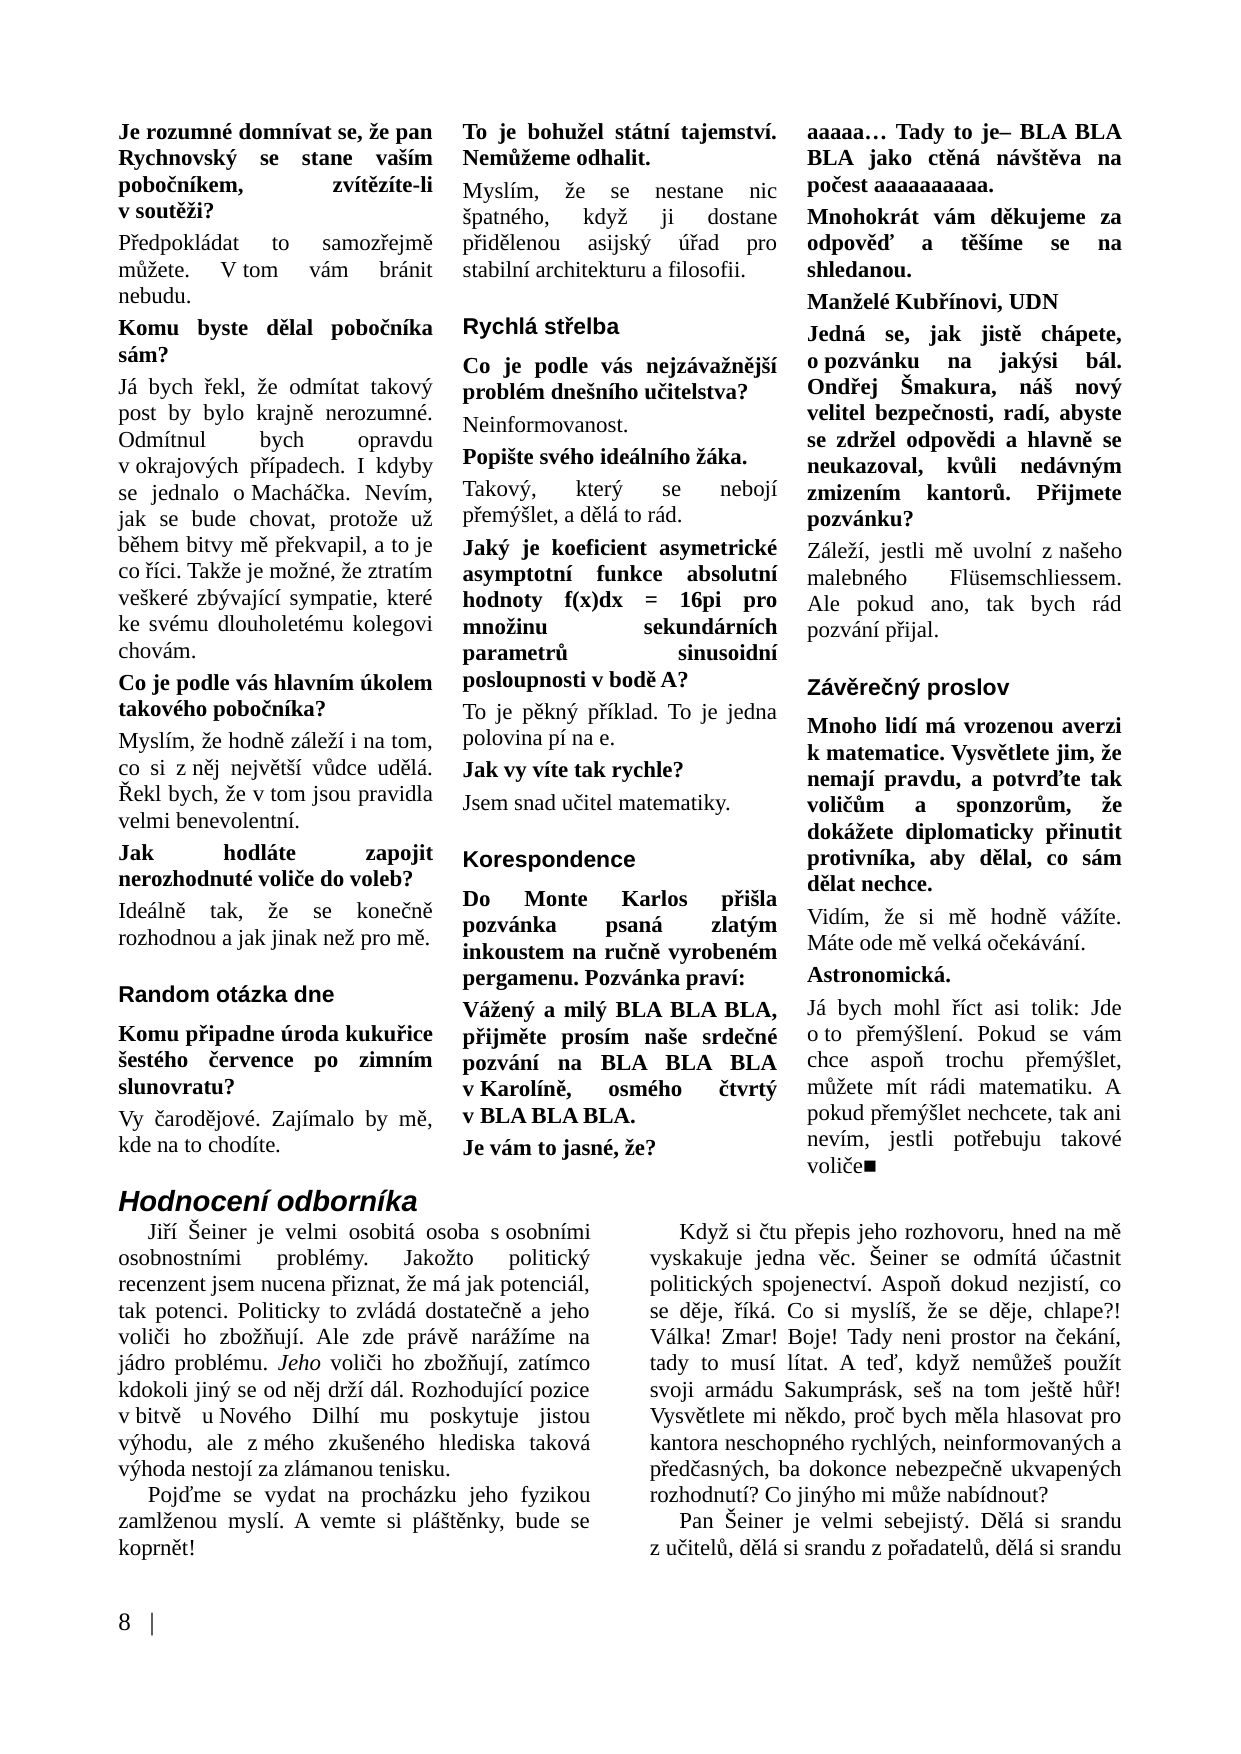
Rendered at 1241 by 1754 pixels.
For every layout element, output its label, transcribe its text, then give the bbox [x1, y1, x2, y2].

text Myslím, že se nestane nic špatného, když ji dostane přidělenou asijský úřad pro stabilní architekturu a filosofii. [462, 177, 777, 282]
text Myslím, že hodně záleží i na tom, co si z něj největší vůdce udělá. Řekl bych, že v tom jsou pravidla velmi benevolentní. [118, 728, 433, 833]
subtitle Random otázka dne [118, 981, 433, 1008]
text Jaký je koeficient asymetrické asymptotní funkce absolutní hodnoty f(x)dx = 16pi pro množinu sekundárních parametrů sinusoidní posloupnosti v bodě A? [462, 534, 777, 692]
text Pojďme se vydat na procházku jeho fyzikou zamlženou myslí. A vemte si pláštěnky, bude se koprnět! [118, 1481, 591, 1560]
text Popište svého ideálního žáka. [462, 443, 777, 469]
subtitle Rychlá střelba [462, 313, 777, 339]
text Komu připadne úroda kukuřice šestého července po zimním slunovratu? [118, 1020, 433, 1099]
text Je vám to jasné, že? [462, 1134, 777, 1160]
text To je bohužel státní tajemství. Nemůžeme odhalit. [462, 118, 777, 171]
text Do Monte Karlos přišla pozvánka psaná zlatým inkoustem na ručně vyrobeném pergamenu. Pozvánka praví: [462, 885, 777, 990]
subtitle Korespondence [462, 846, 777, 872]
text Jiří Šeiner je velmi osobitá osoba s osobními osobnostními problémy. Jakožto politický recenzent jsem nucena přiznat, že má jak potenciál, tak potenci. Politicky to zvládá dostatečně a jeho voliči ho zbožňují. Ale zde právě narážíme na jádro problému. Jeho voliči ho zbožňují, zatímco kdokoli jiný se od něj drží dál. Rozhodující pozice v bitvě u Nového Dilhí mu poskytuje jistou výhodu, ale z mého zkušeného hlediska taková výhoda nestojí za zlámanou tenisku. [118, 1218, 591, 1481]
text Jak vy víte tak rychle? [462, 757, 777, 783]
text Co je podle vás hlavním úkolem takového pobočníka? [118, 669, 433, 722]
text Co je podle vás nejzávažnější problém dnešního učitelstva? [462, 352, 777, 405]
text aaaaa… Tady to je– BLA BLA BLA jako ctěná návštěva na počest aaaaaaaaaa. [807, 118, 1122, 197]
text Pan Šeiner je velmi sebejistý. Dělá si srandu z učitelů, dělá si srandu z pořadatelů, dělá si srandu [649, 1508, 1122, 1560]
text Já bych řekl, že odmítat takový post by bylo krajně nerozumné. Odmítnul bych opravdu v okrajových případech. I kdyby se jednalo o Macháčka. Nevím, jak se bude chovat, protože už během bitvy mě překvapil, a to je co říci. Takže je možné, že ztratím veškeré zbývající sympatie, které ke svému dlouholetému kolegovi chovám. [118, 373, 433, 663]
text Mnoho lidí má vrozenou averzi k matematice. Vysvětlete jim, že nemají pravdu, a potvrďte tak voličům a sponzorům, že dokážete diplomaticky přinutit protivníka, aby dělal, co sám dělat nechce. [807, 712, 1122, 897]
text Já bych mohl říct asi tolik: Jde o to přemýšlení. Pokud se vám chce aspoň trochu přemýšlet, můžete mít rádi matematiku. A pokud přemýšlet nechcete, tak ani nevím, jestli potřebuju takové voliče■ [807, 994, 1122, 1178]
text Ideálně tak, že se konečně rozhodnou a jak jinak než pro mě. [118, 898, 433, 950]
subtitle Hodnocení odborníka [118, 1184, 1122, 1218]
text Jsem snad učitel matematiky. [462, 789, 777, 815]
text Předpokládat to samozřejmě můžete. V tom vám bránit nebudu. [118, 229, 433, 308]
text Jedná se, jak jistě chápete, o pozvánku na jakýsi bál. Ondřej Šmakura, náš nový velitel bezpečnosti, radí, abyste se zdržel odpovědi a hlavně se neukazoval, kvůli nedávným zmizením kantorů. Přijmete pozvánku? [807, 320, 1122, 531]
text Mnohokrát vám děkujeme za odpověď a těšíme se na shledanou. [807, 203, 1122, 282]
text Manželé Kubřínovi, UDN [807, 288, 1122, 314]
text Záleží, jestli mě uvolní z našeho malebného Flüsemschliessem. Ale pokud ano, tak bych rád pozvání přijal. [807, 537, 1122, 643]
text Je rozumné domnívat se, že pan Rychnovský se stane vaším pobočníkem, zvítězíte-li v soutěži? [118, 118, 433, 223]
text Komu byste dělal pobočníka sám? [118, 314, 433, 367]
text Jak hodláte zapojit nerozhodnuté voliče do voleb? [118, 839, 433, 892]
text To je pěkný příklad. To je jedna polovina pí na e. [462, 698, 777, 751]
text Takový, který se nebojí přemýšlet, a dělá to rád. [462, 475, 777, 528]
text Vážený a milý BLA BLA BLA, přijměte prosím naše srdečné pozvání na BLA BLA BLA v Karolíně, osmého čtvrtý v BLA BLA BLA. [462, 996, 777, 1128]
text Když si čtu přepis jeho rozhovoru, hned na mě vyskakuje jedna věc. Šeiner se odmítá účastnit politických spojenectví. Aspoň dokud nezjistí, co se děje, říká. Co si myslíš, že se děje, chlape?! Válka! Zmar! Boje! Tady neni prostor na čekání, tady to musí lítat. A teď, když nemůžeš použít svoji armádu Sakumprásk, seš na tom ještě hůř! Vysvětlete mi někdo, proč bych měla hlasovat pro kantora neschopného rychlých, neinformovaných a předčasných, ba dokonce nebezpečně ukvapených rozhodnutí? Co jinýho mi může nabídnout? [649, 1218, 1122, 1508]
text Neinformovanost. [462, 411, 777, 437]
subtitle Závěrečný proslov [807, 673, 1122, 700]
text Astronomická. [807, 961, 1122, 988]
text Vy čarodějové. Zajímalo by mě, kde na to chodíte. [118, 1105, 433, 1158]
text Vidím, že si mě hodně vážíte. Máte ode mě velká očekávání. [807, 903, 1122, 956]
